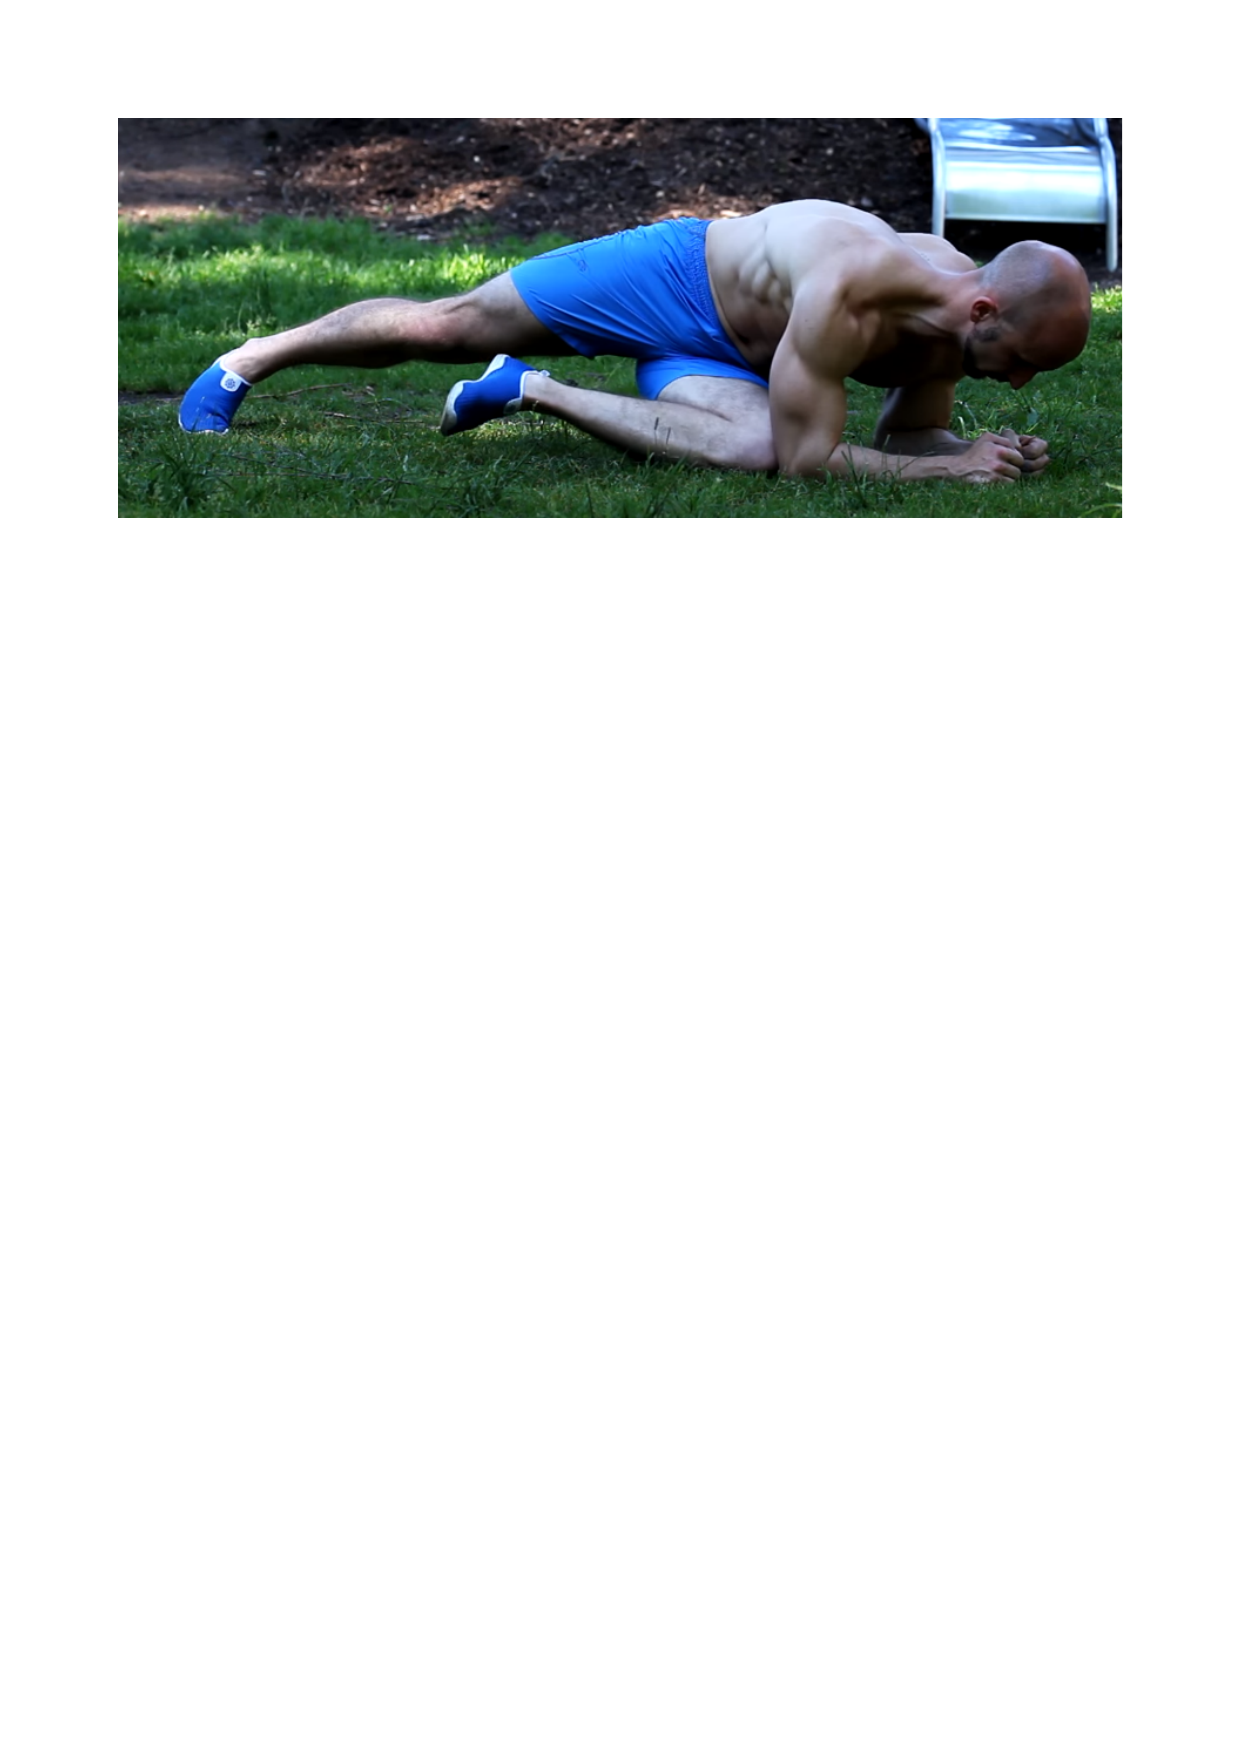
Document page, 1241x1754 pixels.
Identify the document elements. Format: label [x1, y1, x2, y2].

picture [118, 118, 1123, 518]
